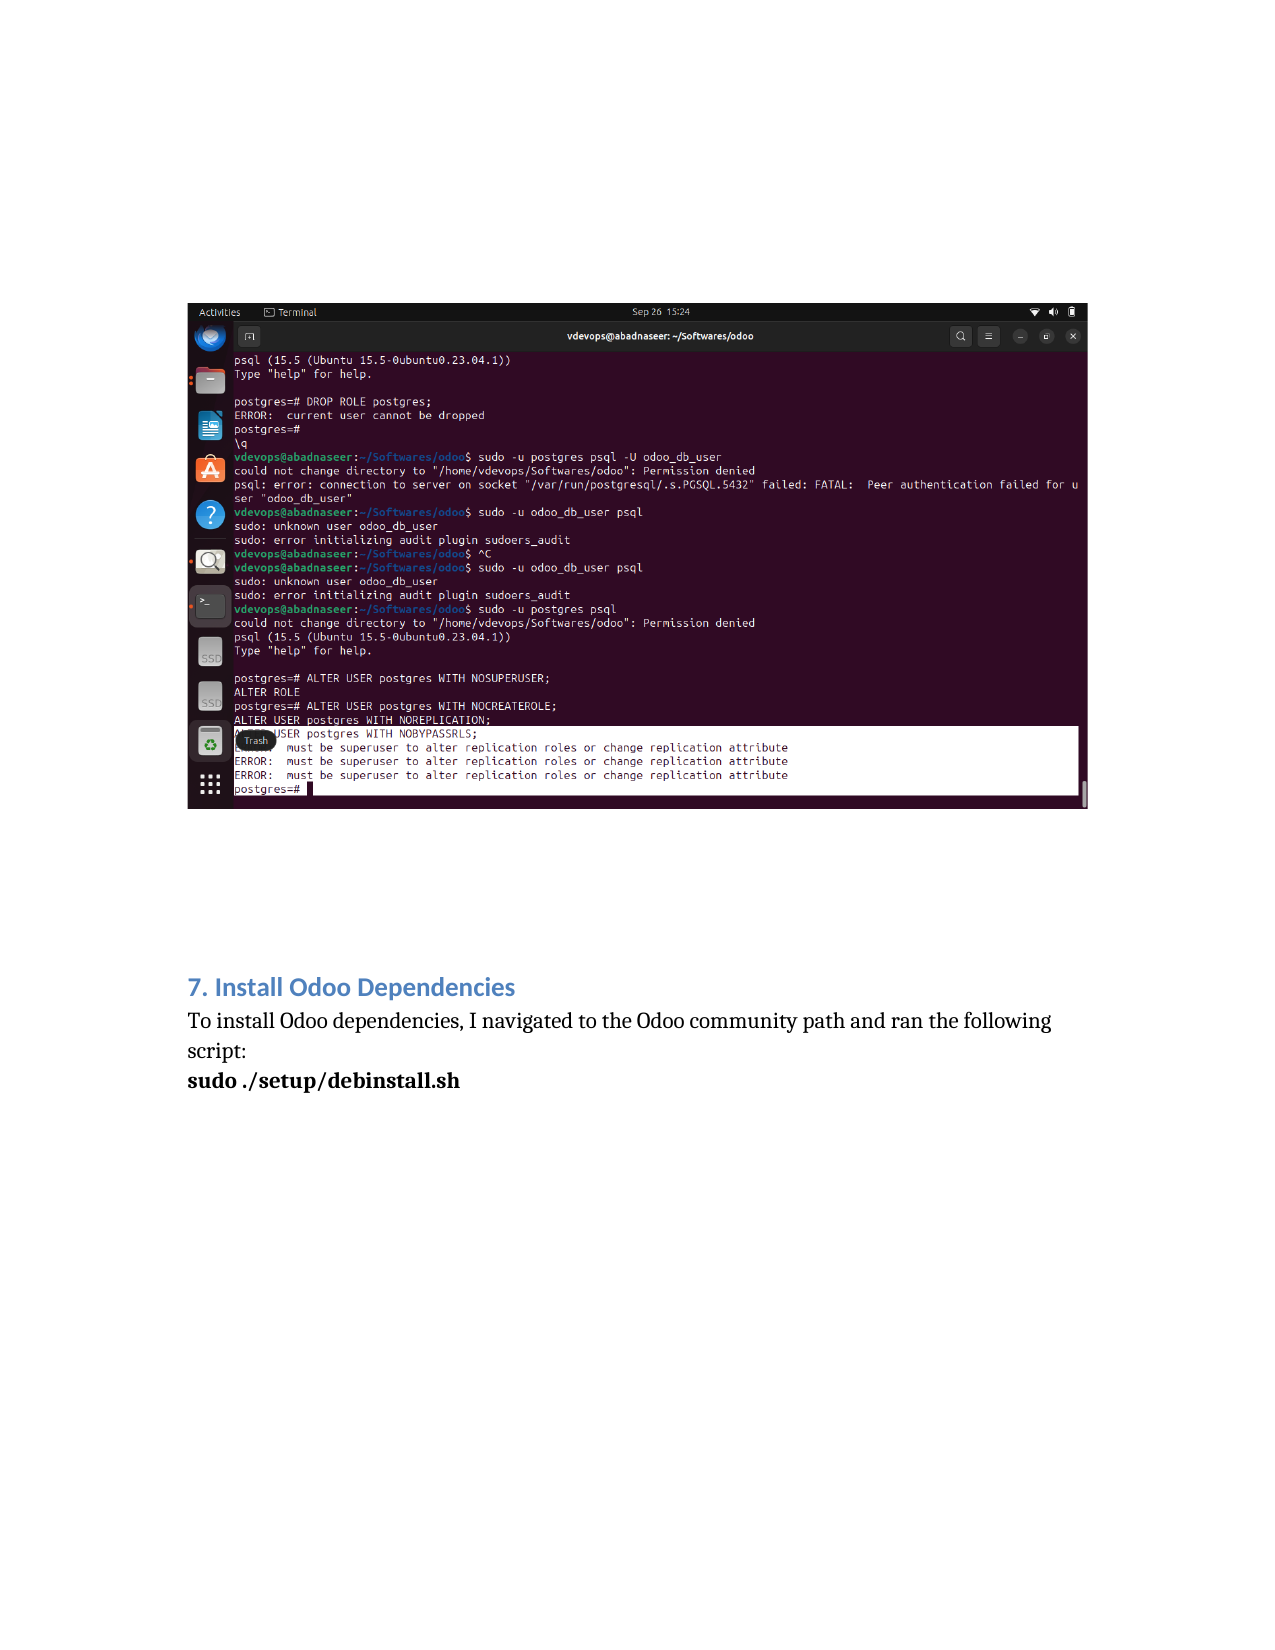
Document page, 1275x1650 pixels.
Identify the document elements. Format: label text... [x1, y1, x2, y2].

picture [187, 303, 1088, 809]
text To install Odoo dependencies, I navigated to the Odoo community path and ran the following script: sudo ./setup/debinstall.sh [187, 1008, 1087, 1094]
subtitle 7. Install Odoo Dependencies [187, 970, 1087, 1003]
